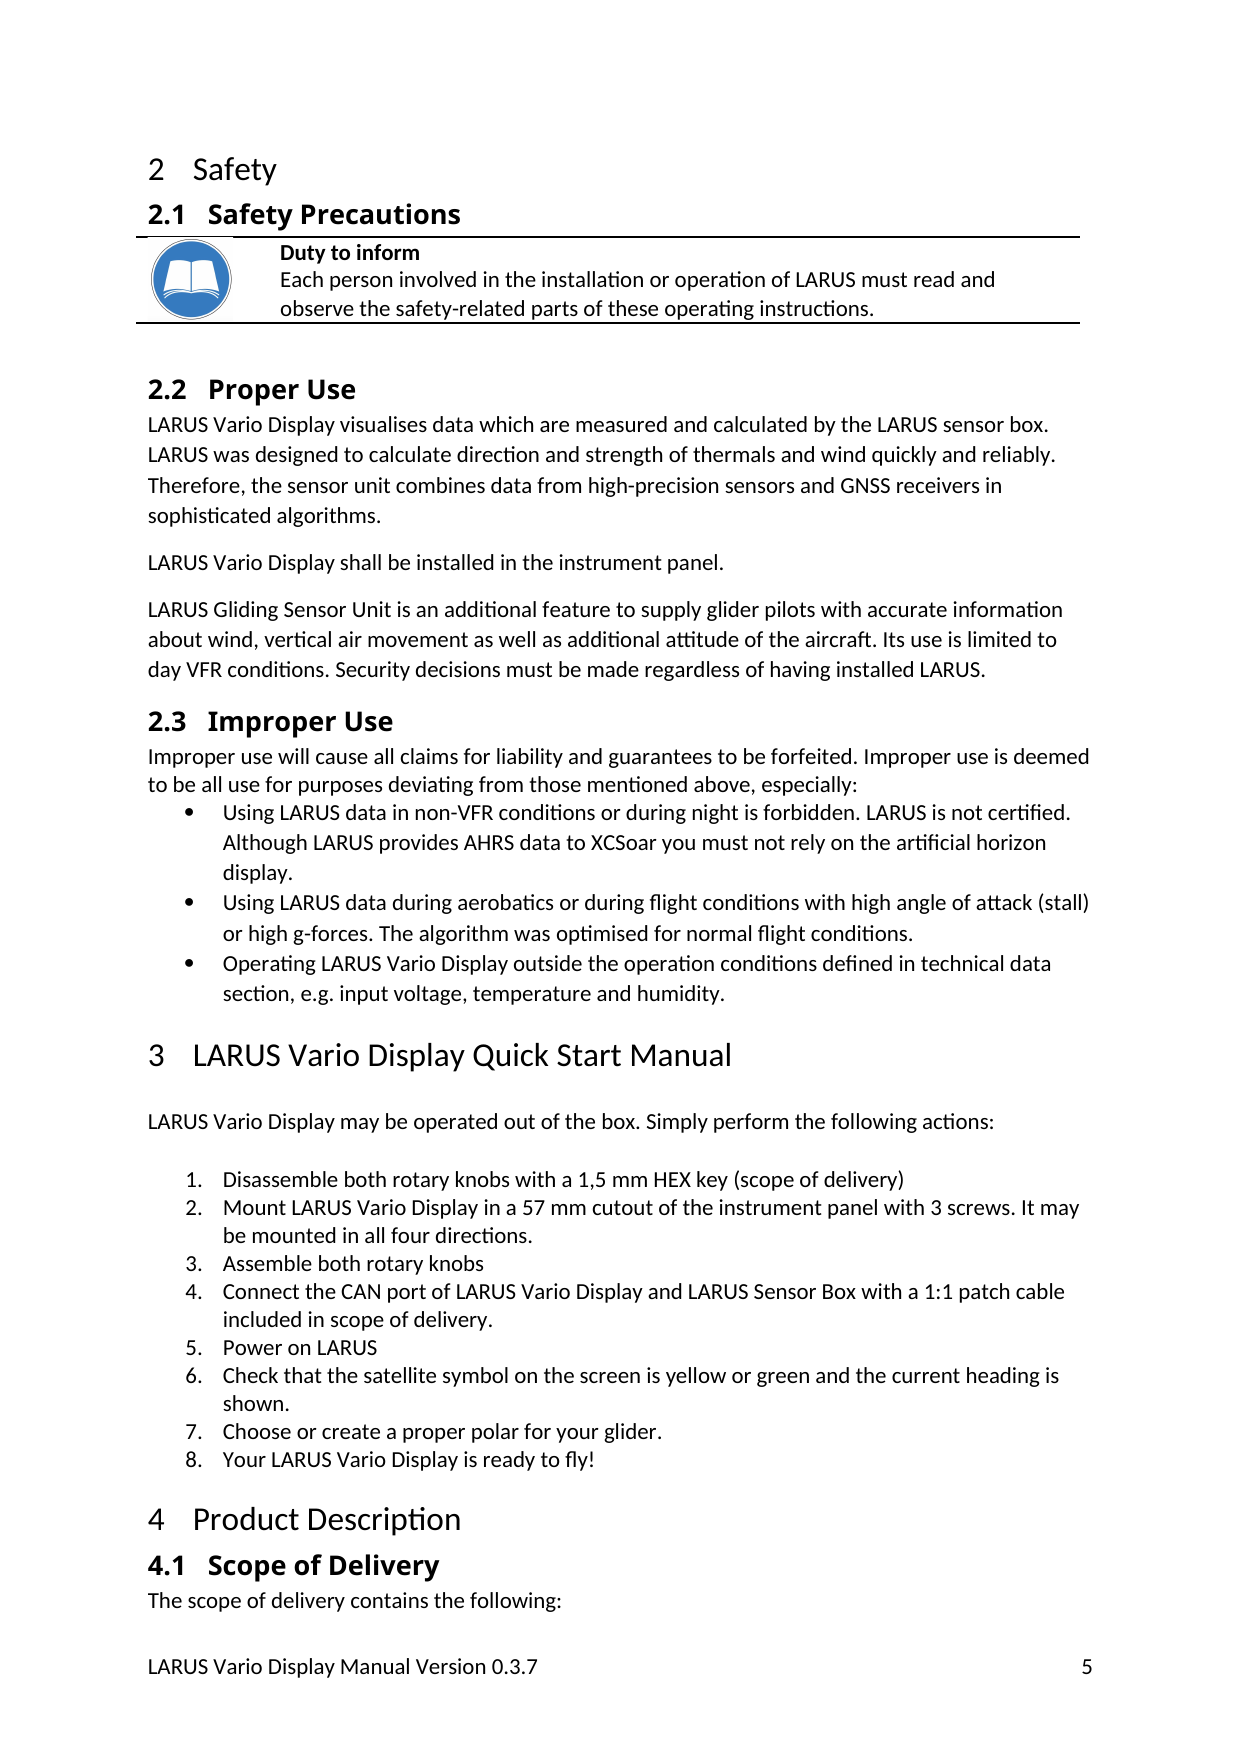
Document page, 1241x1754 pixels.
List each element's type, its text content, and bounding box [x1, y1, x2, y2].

list Connect the CAN port of LARUS Vario Display and LARUS Sensor Box with a 1:1 patch cable included in scope of delivery. [185, 1277, 1093, 1333]
list Mount LARUS Vario Display in a 57 mm cutout of the instrument panel with 3 screws. It may be mounted in all four directions. [185, 1193, 1093, 1249]
picture [147, 237, 234, 321]
subtitle Scope of Delivery [148, 1546, 1093, 1583]
text LARUS Gliding Sensor Unit is an additional feature to supply glider pilots with accurate information about wind, vertical air movement as well as additional attitude of the aircraft. Its use is limited to day VFR conditions. Security decisions must be made regardless of having installed LARUS. [148, 595, 1093, 683]
list Using LARUS data in non-VFR conditions or during night is forbidden. LARUS is not certified. Although LARUS provides AHRS data to XCSoar you must not rely on the artificial horizon display. [185, 798, 1093, 886]
subtitle LARUS Vario Display Quick Start Manual [148, 1034, 1093, 1075]
subtitle Proper Use [148, 371, 1093, 407]
text Improper use will cause all claims for liability and guarantees to be forfeited. Improper use is deemed to be all use for purposes deviating from those mentioned above, especially: [148, 742, 1093, 798]
text The scope of delivery contains the following: [148, 1586, 1093, 1614]
table_header Duty to inform Each person involved in the installation or operation of LARUS must read and observe the safety-related parts of these operating instructions. [269, 238, 1080, 322]
list Power on LARUS [185, 1333, 1093, 1361]
list Operating LARUS Vario Display outside the operation conditions defined in technical data section, e.g. input voltage, temperature and humidity. [185, 949, 1093, 1007]
list Choose or create a proper polar for your glider. [185, 1417, 1093, 1445]
list Your LARUS Vario Display is ready to fly! [185, 1445, 1093, 1473]
text LARUS Vario Display shall be installed in the instrument panel. [148, 548, 1093, 576]
list Check that the satellite symbol on the screen is yellow or green and the current heading is shown. [185, 1361, 1093, 1417]
text LARUS Vario Display visualises data which are measured and calculated by the LARUS sensor box. LARUS was designed to calculate direction and strength of thermals and wind quickly and reliably. Therefore, the sensor unit combines data from high-precision sensors and GNSS receivers in sophisticated algorithms. [148, 410, 1093, 529]
list Assemble both rotary knobs [185, 1249, 1093, 1277]
list Using LARUS data during aerobatics or during flight conditions with high angle of attack (stall) or high g-forces. The algorithm was optimised for normal flight conditions. [185, 888, 1093, 947]
table_header [136, 238, 269, 322]
text LARUS Vario Display may be operated out of the box. Simply perform the following actions: [148, 1107, 1093, 1136]
subtitle Product Description [148, 1498, 1093, 1539]
subtitle Safety Precautions [148, 196, 1093, 233]
subtitle Improper Use [148, 702, 1093, 739]
subtitle Safety [148, 148, 1093, 188]
list Disassemble both rotary knobs with a 1,5 mm HEX key (scope of delivery) [185, 1165, 1093, 1193]
